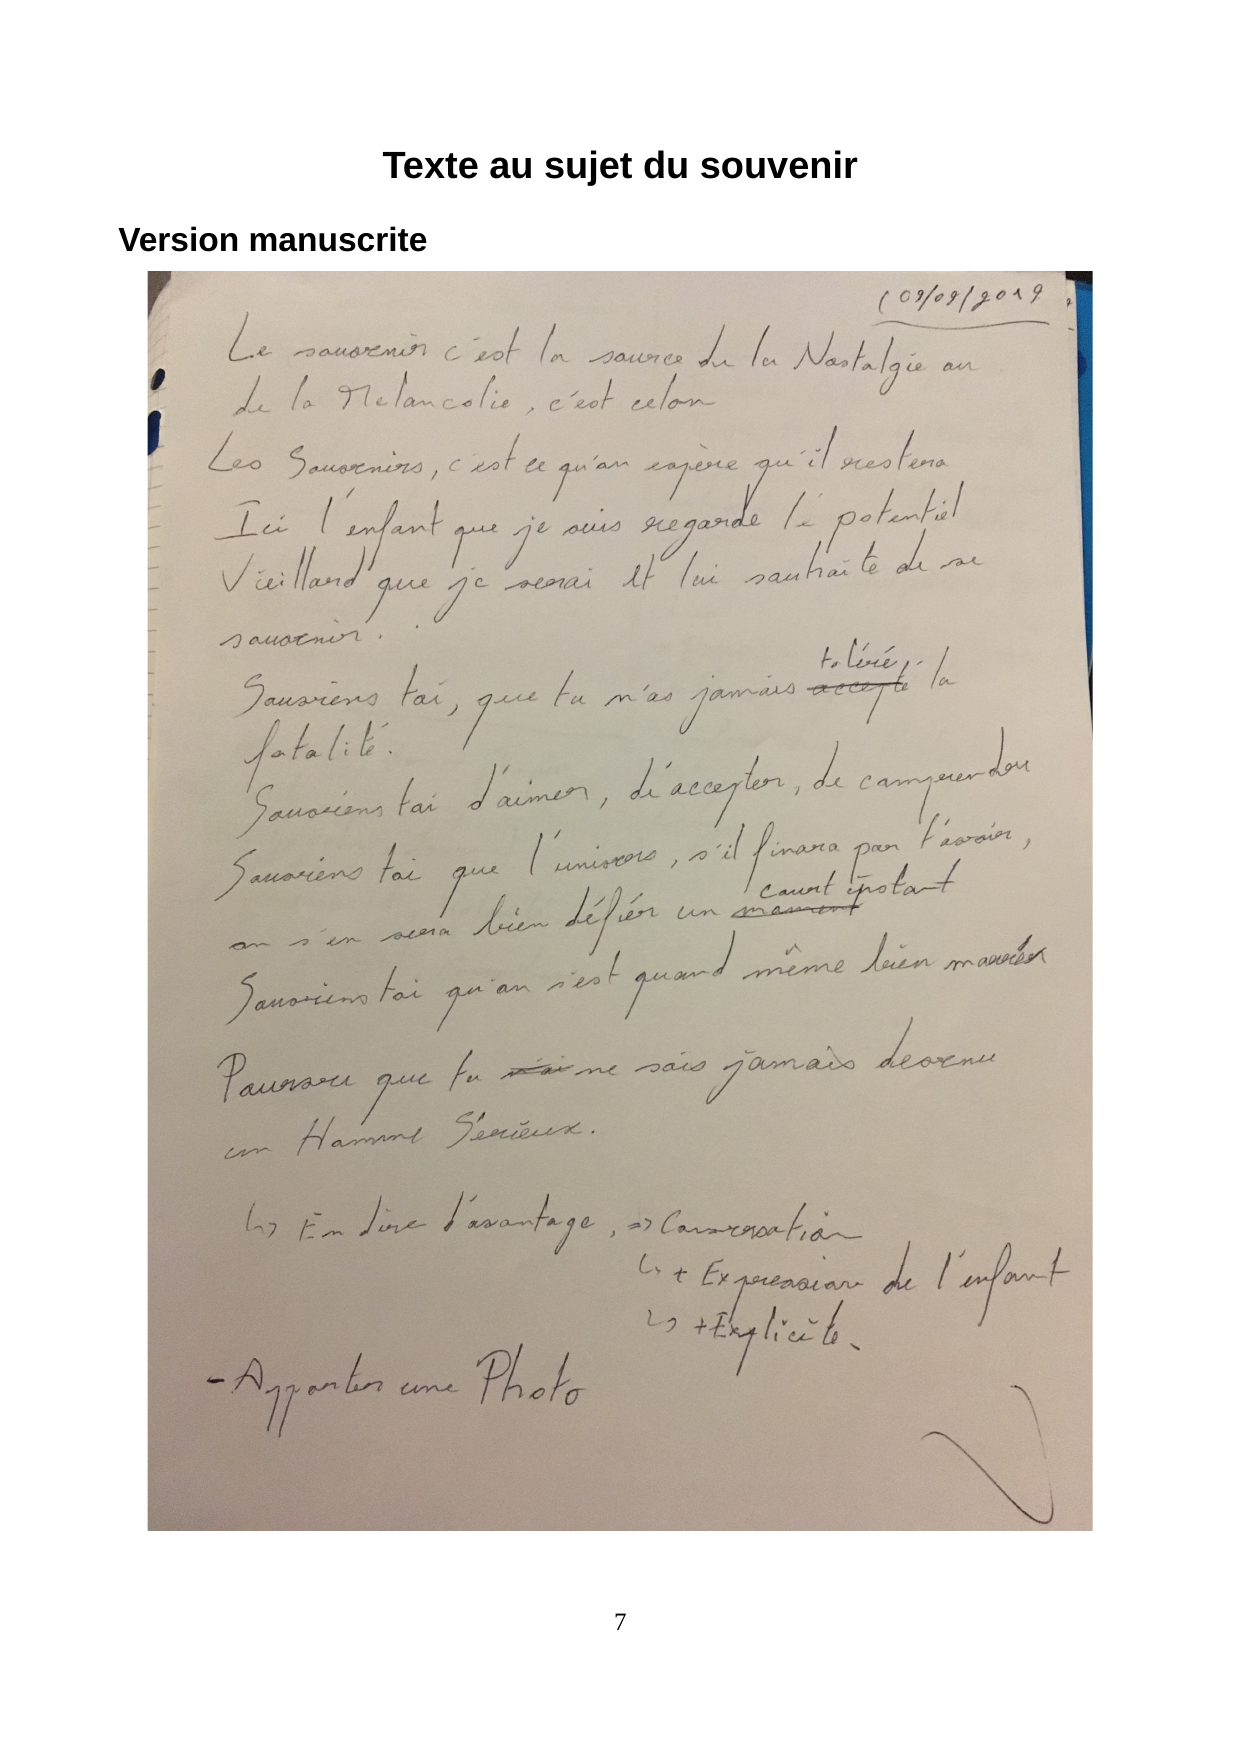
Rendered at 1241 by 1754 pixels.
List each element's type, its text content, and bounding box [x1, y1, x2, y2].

picture [147, 271, 1093, 1531]
subtitle Texte au sujet du souvenir [118, 143, 1122, 187]
subtitle Version manuscrite [118, 220, 1122, 259]
